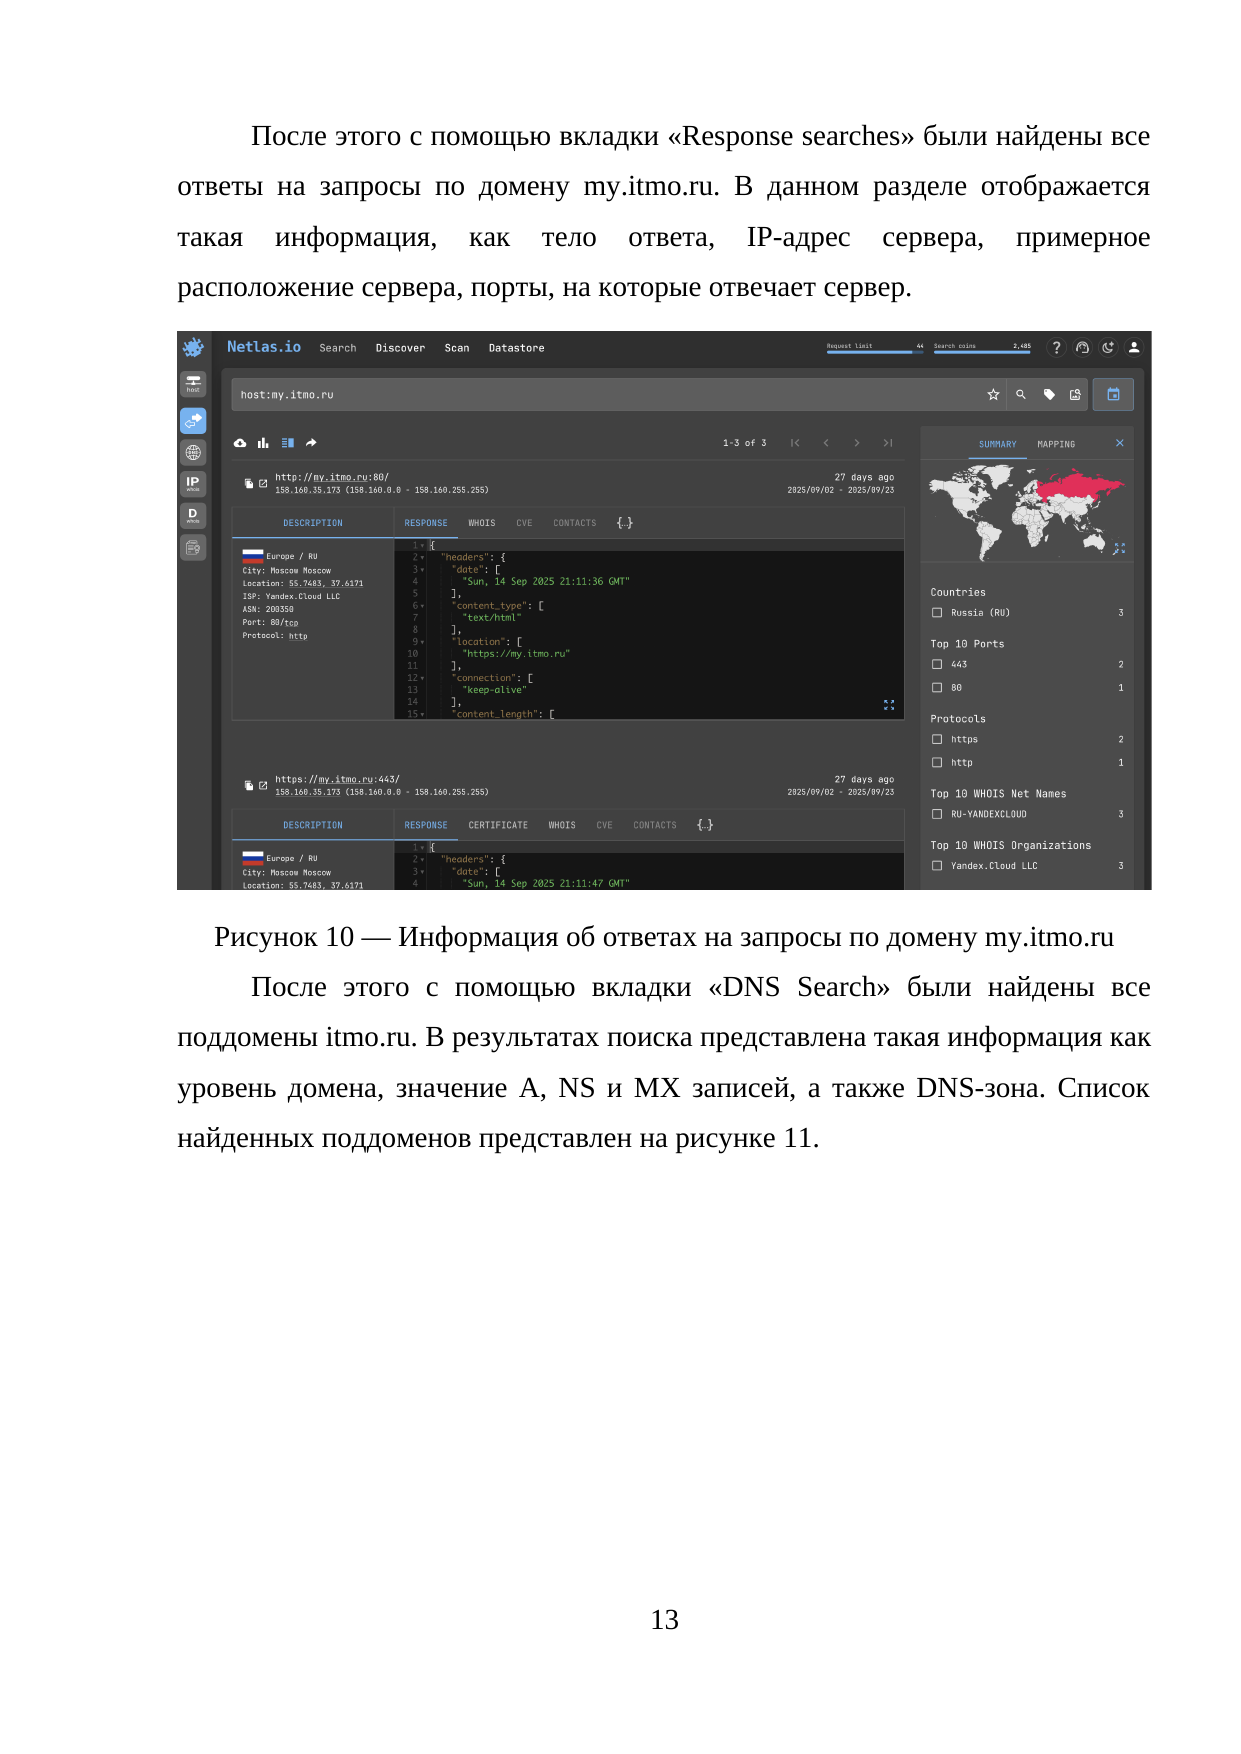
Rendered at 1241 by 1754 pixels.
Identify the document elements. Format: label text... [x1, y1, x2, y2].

text Рисунок 10 — Информация об ответах на запросы по домену my.itmo.ru [177, 890, 1152, 952]
text После этого с помощью вкладки «Response searches» были найдены все ответы на запросы по домену my.itmo.ru. В данном разделе отображается такая информация, как тело ответа, IP-адрес сервера, примерное расположение сервера, порты, на которые отвечает сервер. [177, 118, 1152, 303]
picture [177, 331, 1152, 890]
text После этого с помощью вкладки «DNS Search» были найдены все поддомены itmo.ru. В результатах поиска представлена такая информация как уровень домена, значение A, NS и MX записей, а также DNS-зона. Список найденных поддоменов представлен на рисунке 11. [177, 969, 1152, 1154]
